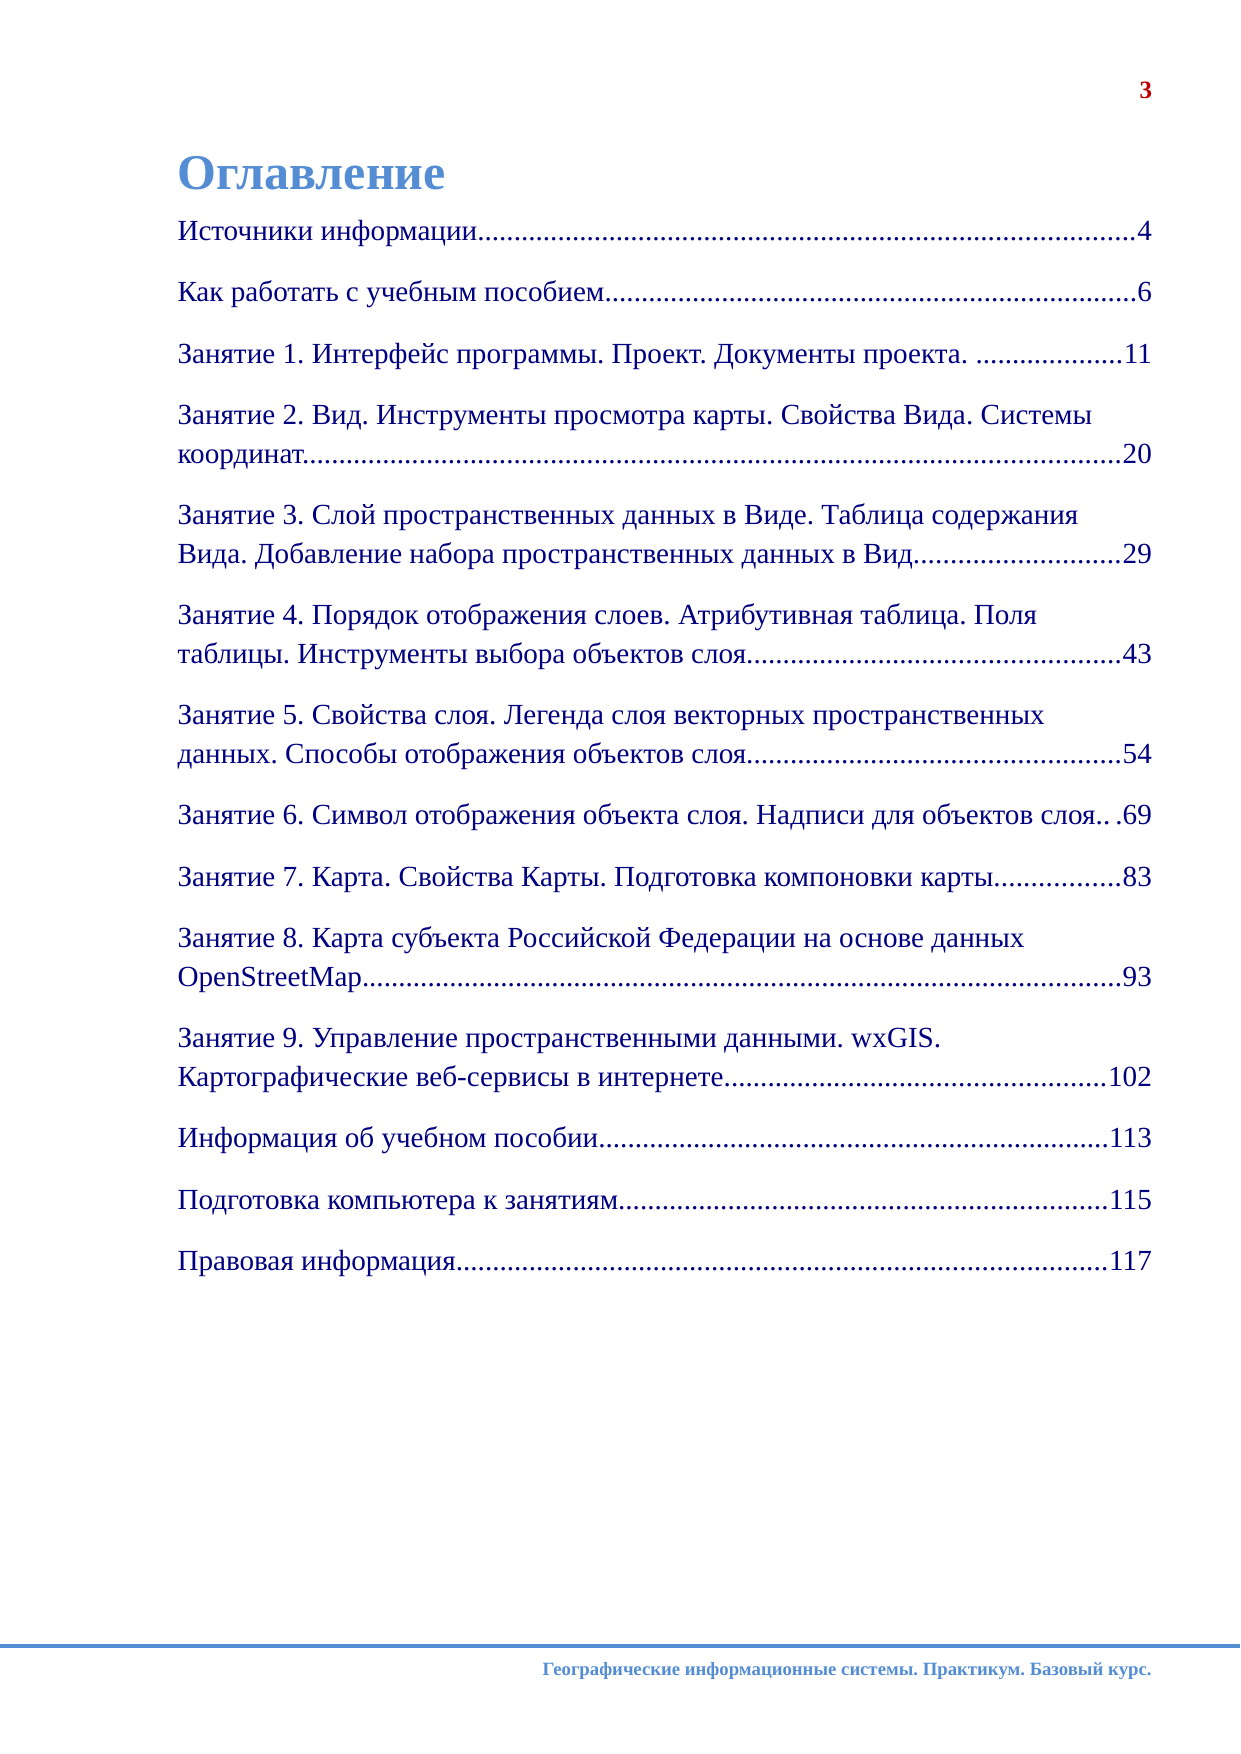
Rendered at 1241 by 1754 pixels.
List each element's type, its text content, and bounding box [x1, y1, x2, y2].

text Занятие 4. Порядок отображения слоев. Атрибутивная таблица. Поля таблицы. Инструменты выбора объектов слоя. 43 [177, 597, 1152, 669]
text Источники информации 4 [177, 213, 1152, 247]
text Занятие 7. Карта. Свойства Карты. Подготовка компоновки карты. 83 [177, 859, 1152, 892]
text Подготовка компьютера к занятиям 115 [177, 1182, 1152, 1215]
text Занятие 2. Вид. Инструменты просмотра карты. Свойства Вида. Системы координат. 20 [177, 397, 1152, 469]
subtitle Оглавление [177, 143, 1152, 201]
text Как работать с учебным пособием 6 [177, 274, 1152, 308]
text Информация об учебном пособии 113 [177, 1120, 1152, 1154]
text Занятие 5. Свойства слоя. Легенда слоя векторных пространственных данных. Способы отображения объектов слоя. 54 [177, 697, 1152, 769]
text Правовая информация 117 [177, 1243, 1152, 1277]
text Занятие 6. Символ отображения объекта слоя. Надписи для объектов слоя. 69 [177, 797, 1152, 831]
text Занятие 9. Управление пространственными данными. wxGIS. Картографические веб-сервисы в интернете. 102 [177, 1020, 1152, 1092]
text Занятие 3. Слой пространственных данных в Виде. Таблица содержания Вида. Добавление набора пространственных данных в Вид. 29 [177, 497, 1152, 569]
text Занятие 8. Карта субъекта Российской Федерации на основе данных OpenStreetMap. 93 [177, 920, 1152, 992]
text Занятие 1. Интерфейс программы. Проект. Документы проекта. 11 [177, 336, 1152, 369]
